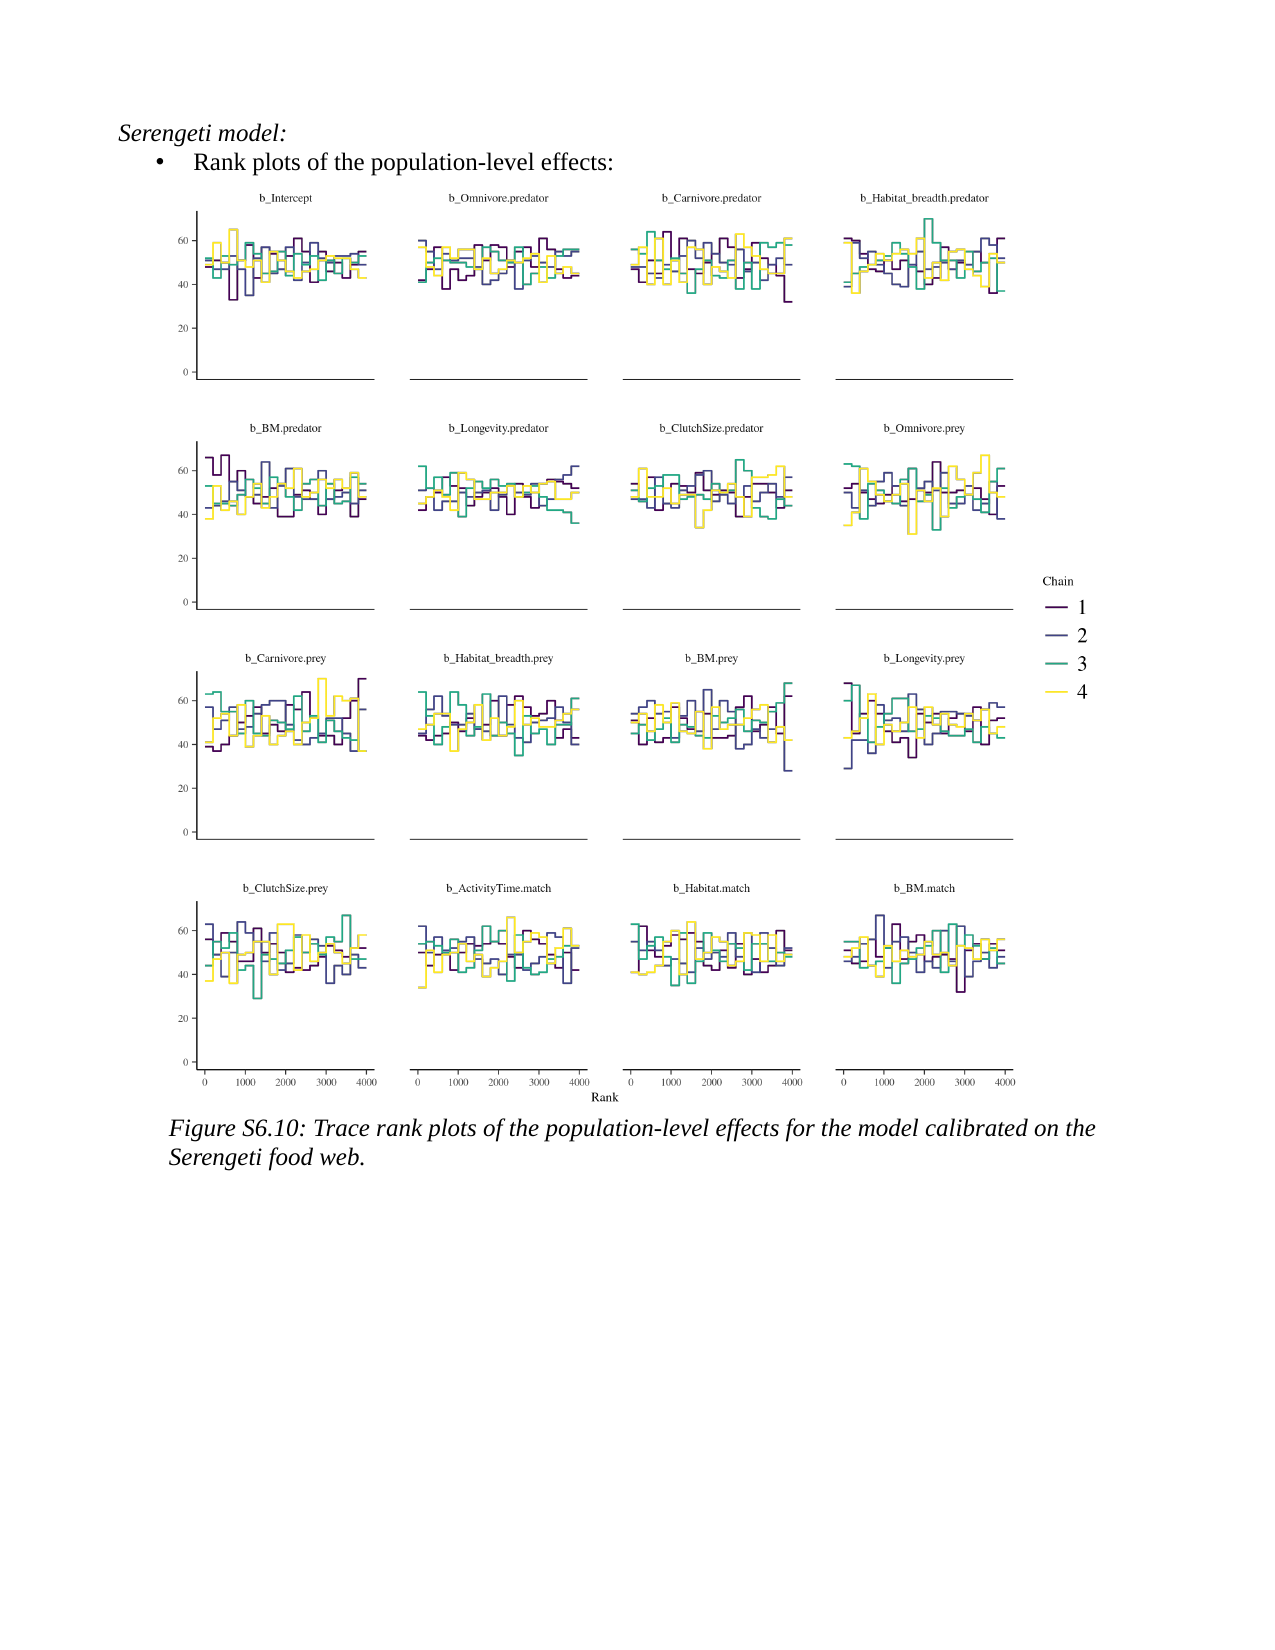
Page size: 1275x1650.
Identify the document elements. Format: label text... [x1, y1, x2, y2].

list Rank plots of the population-level effects: [156, 147, 1157, 176]
text Serengeti model: [118, 118, 1157, 147]
picture [168, 175, 1107, 1114]
list Figure S6.10: Trace rank plots of the population-level effects for the model calibrated on the Serengeti food web. [169, 1114, 1106, 1171]
